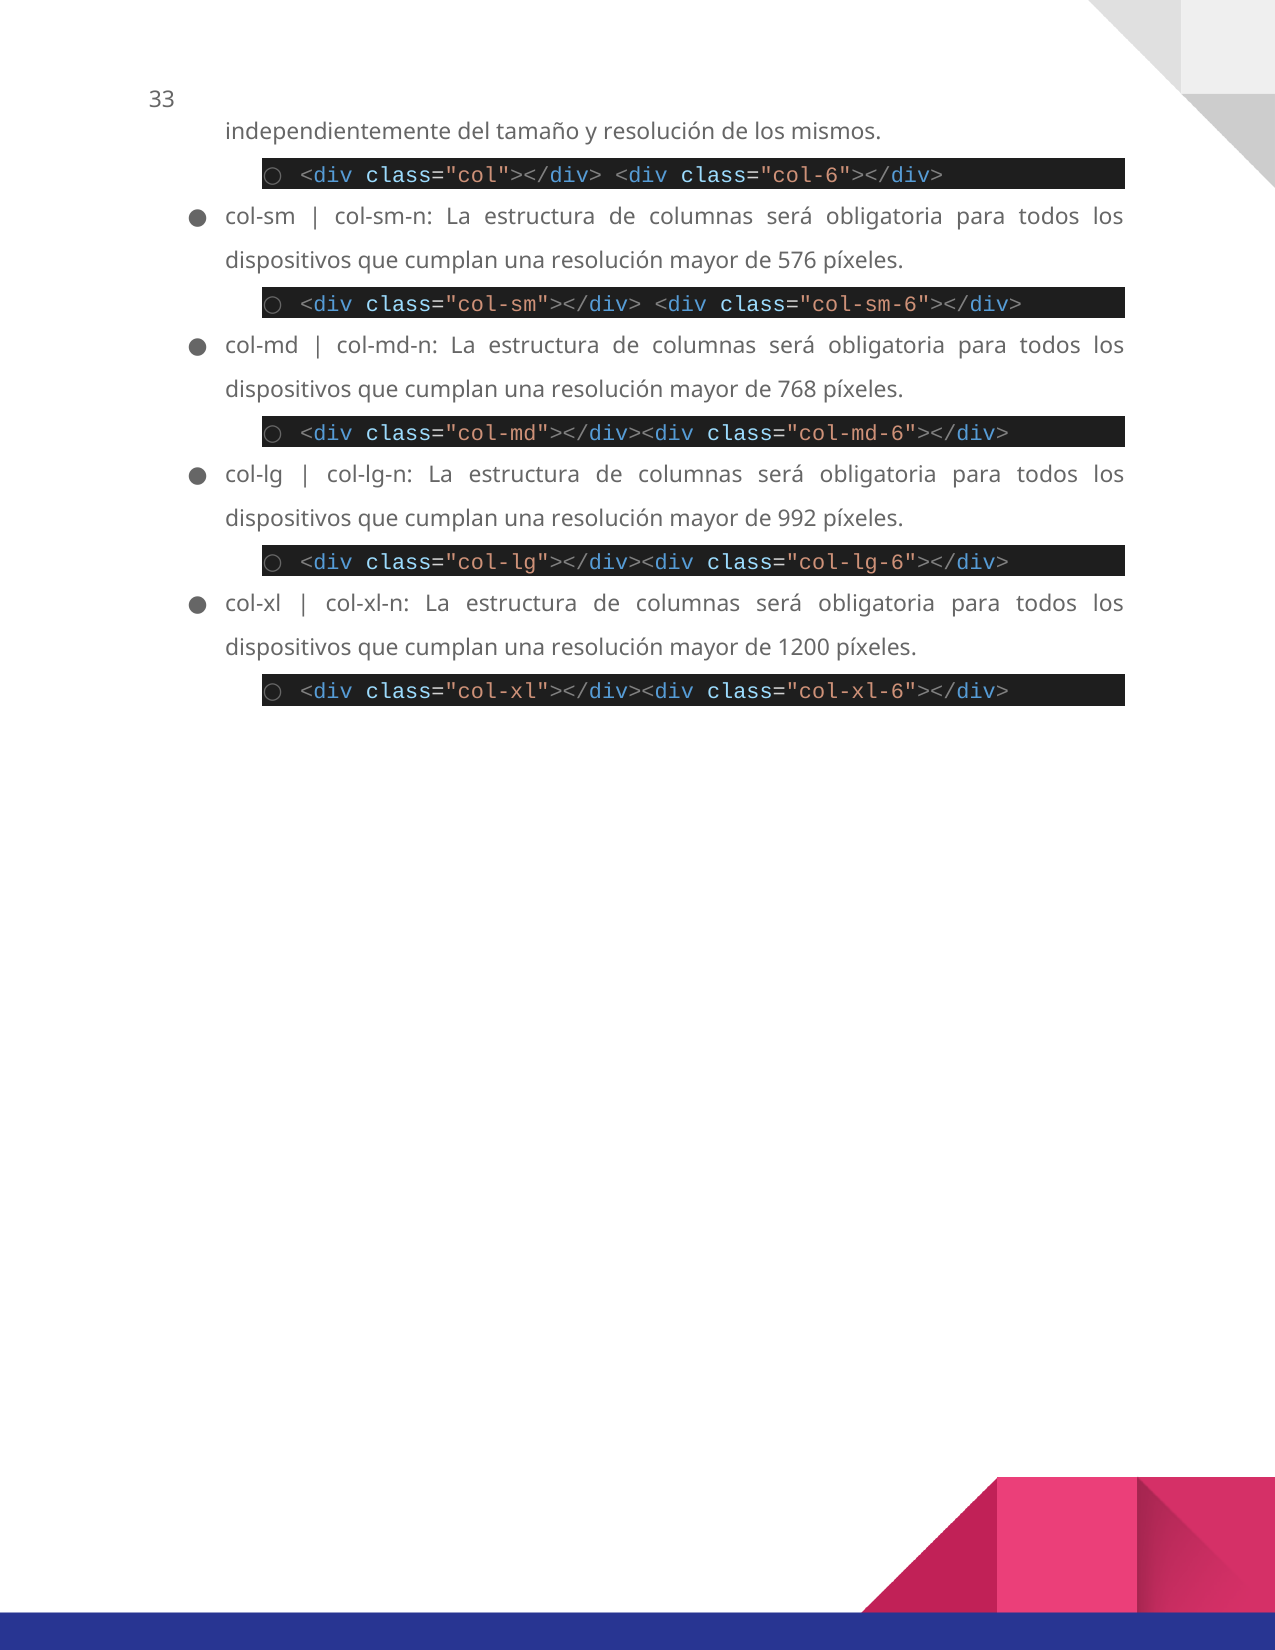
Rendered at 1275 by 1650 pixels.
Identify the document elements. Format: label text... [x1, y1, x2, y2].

list <div class="col-md"></div><div class="col-md-6"></div> [262, 416, 1125, 447]
list <div class="col-sm"></div> <div class="col-sm-6"></div> [262, 287, 1125, 318]
list <div class="col-lg"></div><div class="col-lg-6"></div> [262, 545, 1125, 576]
list col-sm | col-sm-n: La estructura de columnas será obligatoria para todos los dispositivos que cumplan una resolución mayor de 576 píxeles. [187, 200, 1125, 275]
list col-lg | col-lg-n: La estructura de columnas será obligatoria para todos los dispositivos que cumplan una resolución mayor de 992 píxeles. [187, 458, 1125, 533]
list col-xl | col-xl-n: La estructura de columnas será obligatoria para todos los dispositivos que cumplan una resolución mayor de 1200 píxeles. [187, 587, 1125, 662]
list <div class="col-xl"></div><div class="col-xl-6"></div> [262, 674, 1125, 706]
picture [0, 1475, 1275, 1650]
list col-md | col-md-n: La estructura de columnas será obligatoria para todos los dispositivos que cumplan una resolución mayor de 768 píxeles. [187, 329, 1125, 404]
list <div class="col"></div> <div class="col-6"></div> [262, 158, 1125, 189]
list independientemente del tamaño y resolución de los mismos. [187, 114, 1125, 146]
picture [1087, 0, 1275, 188]
